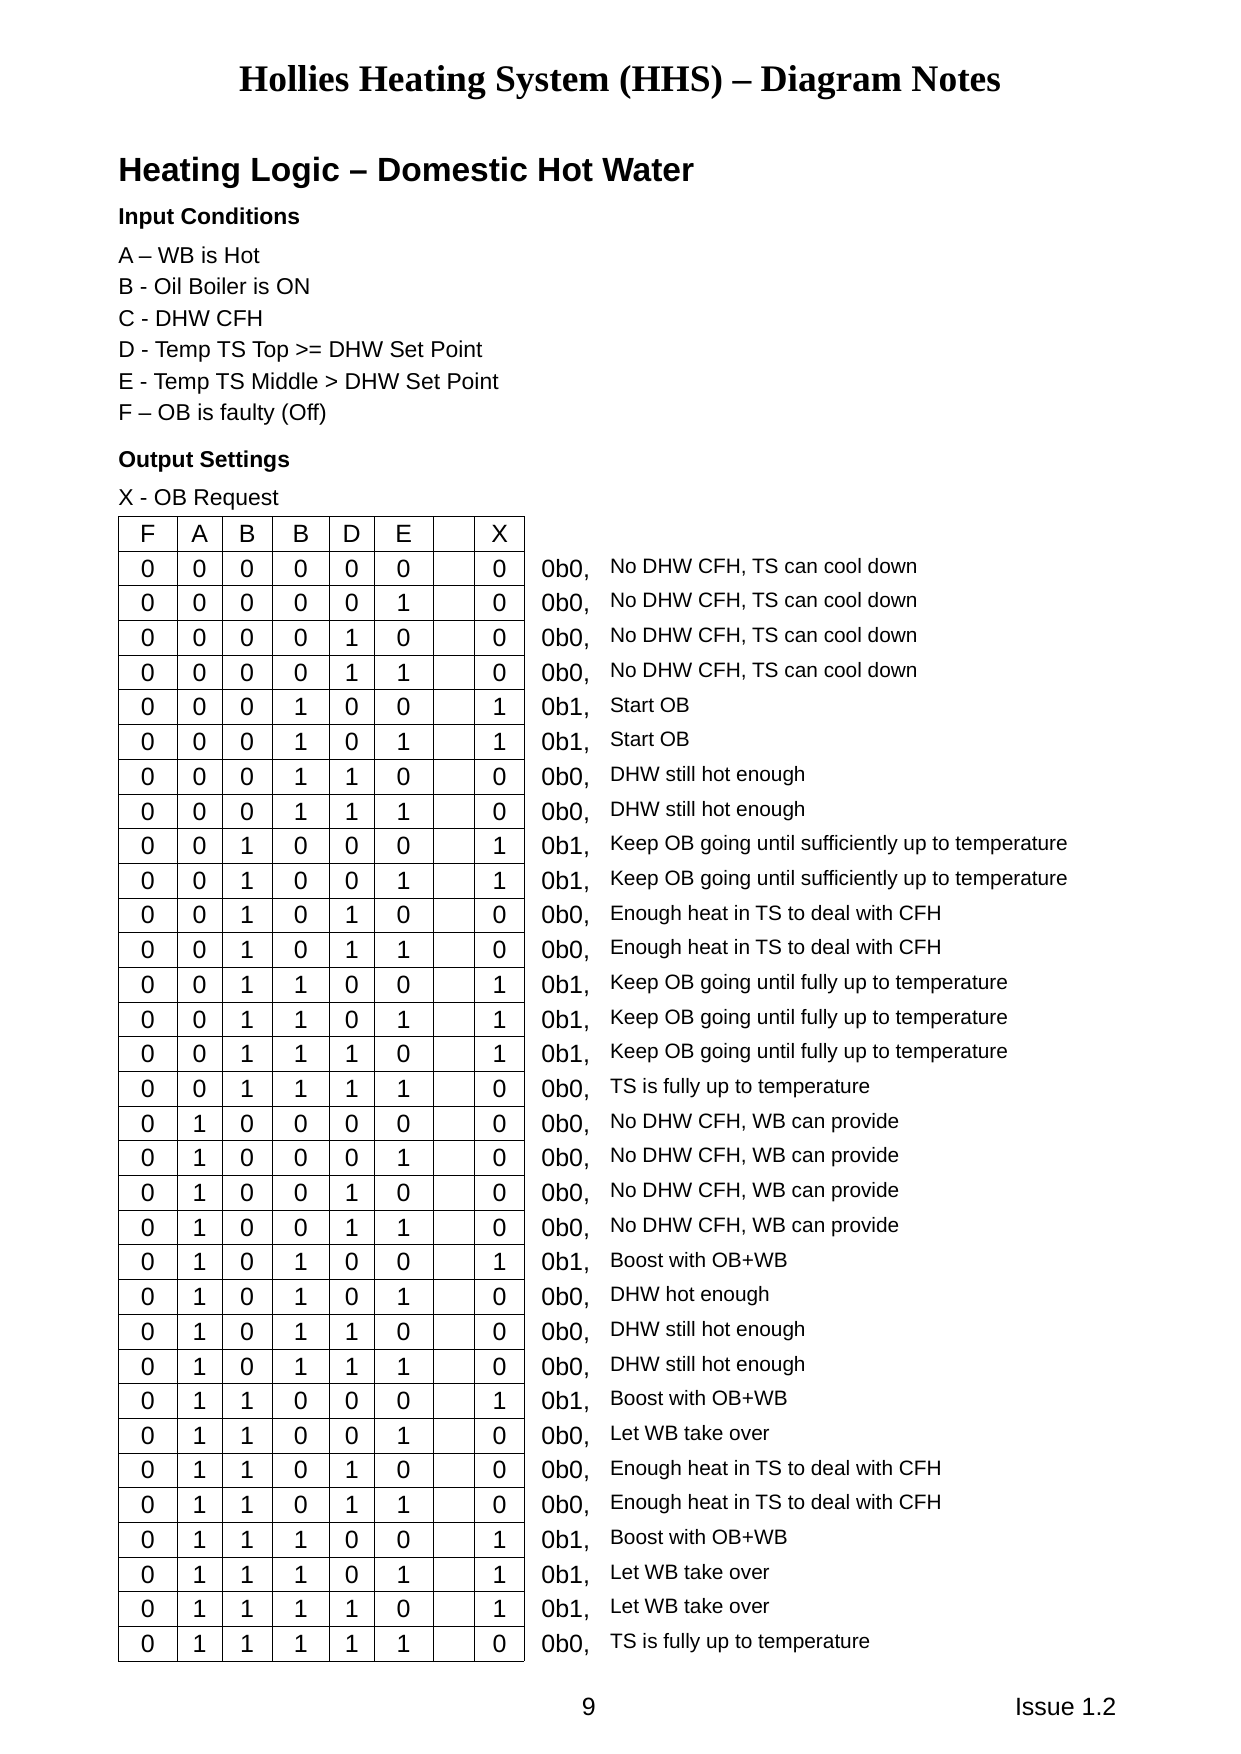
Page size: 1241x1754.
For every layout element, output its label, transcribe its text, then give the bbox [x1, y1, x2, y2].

table_cell [434, 829, 474, 863]
table_cell 0b0, [525, 1453, 607, 1487]
table_cell 0 [178, 760, 222, 793]
table_cell DHW still hot enough [607, 1349, 1122, 1383]
table_cell 1 [273, 1350, 329, 1383]
table_cell 0 [273, 1384, 329, 1418]
table_cell 0 [273, 829, 329, 863]
table_cell DHW still hot enough [607, 1314, 1122, 1348]
table_cell 0b0, [525, 1140, 607, 1175]
table_cell 1 [273, 1003, 329, 1036]
table_cell 1 [475, 968, 524, 1002]
table_cell 0 [475, 656, 524, 689]
table_cell 1 [475, 864, 524, 897]
table_cell 0 [119, 1627, 177, 1661]
table_cell 1 [273, 1627, 329, 1661]
table_cell 0 [178, 552, 222, 585]
table_cell 0 [375, 760, 433, 793]
table_cell 1 [223, 1419, 272, 1452]
table_header A [178, 517, 222, 551]
table_cell 1 [475, 1384, 524, 1418]
subtitle Output Settings [118, 446, 1122, 472]
table_cell 0 [375, 690, 433, 724]
table_cell 0 [273, 1419, 329, 1452]
table_cell 0 [119, 1384, 177, 1418]
table_cell 0b0, [525, 551, 607, 585]
table_cell 0 [330, 1523, 374, 1557]
table_cell 0 [475, 1627, 524, 1661]
table_header [607, 516, 1122, 551]
table_header B [273, 517, 329, 551]
table_cell [434, 1350, 474, 1383]
table_cell 0 [475, 1454, 524, 1487]
table_cell 1 [330, 899, 374, 932]
table_cell 0 [223, 1280, 272, 1314]
table_cell 0 [119, 1315, 177, 1348]
table_cell 1 [223, 1488, 272, 1522]
table_cell No DHW CFH, TS can cool down [607, 551, 1122, 585]
text D - Temp TS Top >= DHW Set Point [118, 336, 1122, 363]
table_cell No DHW CFH, WB can provide [607, 1140, 1122, 1175]
text A – WB is Hot [118, 242, 1122, 268]
table_cell 0 [119, 1245, 177, 1279]
table_cell 0 [475, 1350, 524, 1383]
table_cell Let WB take over [607, 1557, 1122, 1591]
table_cell 0 [475, 552, 524, 585]
text B - Oil Boiler is ON [118, 273, 1122, 299]
table_cell 0b0, [525, 1175, 607, 1210]
table_cell 0 [178, 1003, 222, 1036]
table_cell 0 [375, 1315, 433, 1348]
table_cell [434, 968, 474, 1002]
table_cell 0 [273, 621, 329, 655]
table_cell 0 [475, 1488, 524, 1522]
table_cell 0 [273, 1176, 329, 1210]
table_cell 0 [475, 1107, 524, 1140]
table_cell 1 [375, 1280, 433, 1314]
table_cell 0b0, [525, 655, 607, 689]
table_cell 1 [475, 1523, 524, 1557]
table_cell 0 [223, 1350, 272, 1383]
table_cell 1 [178, 1592, 222, 1626]
table_cell 0 [273, 586, 329, 620]
table_cell 1 [375, 1627, 433, 1661]
table_cell 0b1, [525, 1557, 607, 1591]
table_cell 0 [330, 864, 374, 897]
table_cell 0 [330, 1245, 374, 1279]
table_cell 0 [375, 1592, 433, 1626]
table_cell 0 [119, 1419, 177, 1452]
table_cell 1 [178, 1107, 222, 1140]
table_cell [434, 621, 474, 655]
text F – OB is faulty (Off) [118, 399, 1122, 426]
table_cell 1 [330, 1315, 374, 1348]
table_cell 0 [119, 1592, 177, 1626]
table_cell 0 [330, 1107, 374, 1140]
table_cell 0 [475, 933, 524, 967]
table_cell [434, 864, 474, 897]
table_cell 1 [223, 1003, 272, 1036]
table_cell 0 [223, 795, 272, 828]
table_cell 1 [330, 1211, 374, 1244]
table_cell 0 [119, 760, 177, 793]
table_cell 0b0, [525, 1106, 607, 1140]
table_cell 0 [273, 1141, 329, 1175]
table_cell 0b0, [525, 1418, 607, 1452]
table_cell 0 [119, 1558, 177, 1591]
subtitle Heating Logic – Domestic Hot Water [118, 149, 1122, 188]
table_cell 1 [375, 656, 433, 689]
table_header B [223, 517, 272, 551]
table_cell 0 [273, 552, 329, 585]
table_cell 1 [178, 1627, 222, 1661]
table_cell Keep OB going until sufficiently up to temperature [607, 863, 1122, 897]
table_cell [434, 725, 474, 759]
table_cell 1 [475, 829, 524, 863]
table_cell 0 [223, 1141, 272, 1175]
table_cell 0 [375, 552, 433, 585]
table_cell No DHW CFH, WB can provide [607, 1210, 1122, 1244]
table_cell Start OB [607, 689, 1122, 724]
table_cell 0 [178, 690, 222, 724]
table_cell 0 [475, 586, 524, 620]
table_cell 0b1, [525, 1002, 607, 1036]
table_cell 1 [223, 1037, 272, 1071]
table_cell 1 [273, 1523, 329, 1557]
table_cell 1 [223, 1454, 272, 1487]
table_cell 1 [375, 586, 433, 620]
table_cell 0 [273, 1488, 329, 1522]
table_cell 0 [475, 1419, 524, 1452]
table_cell 0 [119, 1003, 177, 1036]
table_cell 0 [119, 621, 177, 655]
table_cell 0 [273, 1211, 329, 1244]
table_cell [434, 1419, 474, 1452]
table_cell 0b0, [525, 1314, 607, 1348]
table_cell 0 [375, 968, 433, 1002]
table_cell 0 [375, 899, 433, 932]
table_cell 0b0, [525, 1210, 607, 1244]
table_cell 0 [119, 1280, 177, 1314]
table_cell No DHW CFH, TS can cool down [607, 585, 1122, 620]
table_cell 1 [178, 1141, 222, 1175]
table_header D [330, 517, 374, 551]
table_cell 0 [178, 725, 222, 759]
table_cell 1 [178, 1488, 222, 1522]
table_cell 0b1, [525, 1244, 607, 1279]
table_cell 0b0, [525, 1487, 607, 1522]
table_header F [119, 517, 177, 551]
table_cell [434, 1107, 474, 1140]
table_cell 0b0, [525, 1349, 607, 1383]
table_cell Keep OB going until fully up to temperature [607, 967, 1122, 1002]
table_cell 1 [330, 656, 374, 689]
table_cell 1 [178, 1558, 222, 1591]
table_cell 0 [119, 1176, 177, 1210]
table_cell 1 [330, 1488, 374, 1522]
table_cell 0b0, [525, 932, 607, 967]
table_cell 1 [330, 1350, 374, 1383]
table_cell 0 [119, 656, 177, 689]
table_cell Boost with OB+WB [607, 1244, 1122, 1279]
table_cell 1 [178, 1211, 222, 1244]
table_cell [434, 933, 474, 967]
table_cell 1 [375, 864, 433, 897]
table_cell [434, 1072, 474, 1106]
table_cell 1 [475, 1245, 524, 1279]
table_cell 0b0, [525, 585, 607, 620]
table_cell 0 [119, 933, 177, 967]
table_cell 1 [223, 933, 272, 967]
table_cell 0b0, [525, 1626, 607, 1661]
table_cell 1 [330, 795, 374, 828]
table_cell [434, 1245, 474, 1279]
table_cell 0 [375, 1245, 433, 1279]
table_cell 0 [475, 1315, 524, 1348]
table_cell 1 [375, 1419, 433, 1452]
table_cell 0 [475, 1280, 524, 1314]
table_cell [434, 586, 474, 620]
table_cell 0 [273, 1107, 329, 1140]
table_cell Keep OB going until fully up to temperature [607, 1002, 1122, 1036]
table_cell 1 [375, 795, 433, 828]
table_cell 0 [178, 656, 222, 689]
table_cell 1 [223, 864, 272, 897]
table_cell 0 [475, 1141, 524, 1175]
table_cell 1 [475, 1558, 524, 1591]
table_cell 1 [475, 1037, 524, 1071]
table_cell 0b0, [525, 620, 607, 655]
table_cell 0 [475, 899, 524, 932]
table_cell 1 [330, 1176, 374, 1210]
table_cell 0 [330, 829, 374, 863]
table_cell DHW still hot enough [607, 794, 1122, 828]
table_cell [434, 1141, 474, 1175]
table_cell 0 [178, 899, 222, 932]
table_cell [434, 690, 474, 724]
table_cell Enough heat in TS to deal with CFH [607, 932, 1122, 967]
table_cell 1 [330, 1592, 374, 1626]
table_cell 0 [178, 829, 222, 863]
table_cell 0 [223, 1245, 272, 1279]
table_cell 1 [375, 1558, 433, 1591]
table_cell 0b0, [525, 1279, 607, 1314]
table_cell Start OB [607, 724, 1122, 759]
table_cell 0b0, [525, 1071, 607, 1106]
table_cell 0 [178, 621, 222, 655]
table_cell 0 [375, 1523, 433, 1557]
table_cell 0 [119, 1523, 177, 1557]
table_cell 0 [119, 1141, 177, 1175]
table_cell 0 [223, 656, 272, 689]
table_cell 0b0, [525, 794, 607, 828]
table_cell [434, 1315, 474, 1348]
table_cell 1 [223, 1558, 272, 1591]
table_cell 0 [223, 621, 272, 655]
table_cell 0 [119, 552, 177, 585]
table_cell 1 [330, 1454, 374, 1487]
table_cell 0 [475, 795, 524, 828]
table_cell 0 [475, 1176, 524, 1210]
table_cell 1 [375, 933, 433, 967]
table_cell 1 [375, 1003, 433, 1036]
table_cell 0 [223, 725, 272, 759]
table_cell 1 [330, 621, 374, 655]
table_cell 0 [119, 1350, 177, 1383]
table_cell No DHW CFH, TS can cool down [607, 655, 1122, 689]
table_cell 0 [475, 760, 524, 793]
table_cell 0 [119, 1037, 177, 1071]
text E - Temp TS Middle > DHW Set Point [118, 368, 1122, 394]
table_cell 0 [119, 968, 177, 1002]
table_cell 1 [178, 1350, 222, 1383]
table_cell 1 [273, 968, 329, 1002]
table_cell 0 [375, 1107, 433, 1140]
table_cell 1 [178, 1176, 222, 1210]
table_cell 0 [178, 864, 222, 897]
table_cell 1 [178, 1419, 222, 1452]
table_cell 0 [375, 1384, 433, 1418]
table_cell [434, 1523, 474, 1557]
table_cell 1 [178, 1280, 222, 1314]
table_cell 1 [475, 690, 524, 724]
table_header E [375, 517, 433, 551]
table_cell TS is fully up to temperature [607, 1626, 1122, 1661]
table_cell 0 [330, 1558, 374, 1591]
table_cell [434, 1211, 474, 1244]
table_cell 0b1, [525, 1036, 607, 1071]
table_cell 0 [178, 1037, 222, 1071]
table_cell 0 [330, 968, 374, 1002]
table_cell 1 [223, 968, 272, 1002]
table_cell Enough heat in TS to deal with CFH [607, 1487, 1122, 1522]
table_cell 0 [375, 829, 433, 863]
table_cell Boost with OB+WB [607, 1522, 1122, 1557]
table_cell 0 [330, 1003, 374, 1036]
table_cell 1 [178, 1454, 222, 1487]
table_cell 0 [178, 795, 222, 828]
table_cell 1 [223, 829, 272, 863]
table_cell [434, 1454, 474, 1487]
table_cell 0 [223, 760, 272, 793]
table_cell 0 [119, 1072, 177, 1106]
table_cell 0 [119, 829, 177, 863]
table_cell 0b1, [525, 967, 607, 1002]
table_cell 0 [223, 1315, 272, 1348]
table_cell [434, 1627, 474, 1661]
table_cell 0 [330, 1141, 374, 1175]
table_cell 0 [330, 1384, 374, 1418]
table_cell 1 [273, 1245, 329, 1279]
table_cell 1 [330, 1627, 374, 1661]
table_cell 0 [119, 690, 177, 724]
table_cell 0 [119, 586, 177, 620]
table_cell 1 [223, 899, 272, 932]
table_cell 0 [375, 1037, 433, 1071]
table_cell Enough heat in TS to deal with CFH [607, 1453, 1122, 1487]
table_cell 0 [119, 795, 177, 828]
table_cell No DHW CFH, WB can provide [607, 1175, 1122, 1210]
table_cell 1 [273, 1558, 329, 1591]
table_cell Let WB take over [607, 1591, 1122, 1626]
table_cell 1 [273, 795, 329, 828]
table_header [434, 517, 474, 551]
table_cell [434, 1280, 474, 1314]
table_cell 0 [375, 621, 433, 655]
table_cell 0 [178, 968, 222, 1002]
table_cell 0 [223, 552, 272, 585]
table_cell 0 [119, 1211, 177, 1244]
table_cell [434, 656, 474, 689]
table_cell 0 [273, 899, 329, 932]
table_cell 1 [223, 1592, 272, 1626]
table_cell 0 [178, 933, 222, 967]
table_cell 1 [375, 1211, 433, 1244]
table_cell 0 [330, 690, 374, 724]
table_cell No DHW CFH, TS can cool down [607, 620, 1122, 655]
table_cell 0 [273, 1454, 329, 1487]
table_cell [434, 552, 474, 585]
table_cell [434, 899, 474, 932]
table_cell 0 [223, 586, 272, 620]
table_cell 0 [223, 1107, 272, 1140]
table_cell Keep OB going until sufficiently up to temperature [607, 828, 1122, 863]
table_cell 0 [330, 1419, 374, 1452]
table_cell 1 [330, 760, 374, 793]
table_cell 1 [475, 1003, 524, 1036]
table_cell [434, 1037, 474, 1071]
table_cell 0 [330, 552, 374, 585]
table_cell 1 [178, 1384, 222, 1418]
table_cell 0 [119, 1454, 177, 1487]
table_cell 1 [375, 1350, 433, 1383]
table_cell 1 [223, 1627, 272, 1661]
table_cell 1 [178, 1523, 222, 1557]
table_cell [434, 1592, 474, 1626]
table_cell 1 [273, 1280, 329, 1314]
table_cell 1 [273, 760, 329, 793]
table_cell 0 [273, 864, 329, 897]
table_cell 0 [475, 1211, 524, 1244]
table_cell 0 [330, 725, 374, 759]
table_cell 1 [375, 725, 433, 759]
table_cell 0b1, [525, 1383, 607, 1418]
table_cell [434, 760, 474, 793]
table_cell 0 [475, 621, 524, 655]
text X - OB Request [118, 484, 1122, 511]
table_cell 1 [223, 1523, 272, 1557]
table_cell 1 [178, 1245, 222, 1279]
table_cell 0b1, [525, 828, 607, 863]
table_cell 1 [475, 1592, 524, 1626]
table_cell 0 [119, 725, 177, 759]
table_cell 0 [223, 1176, 272, 1210]
table_cell 0b1, [525, 1591, 607, 1626]
table_header [525, 516, 607, 551]
table_cell 0 [223, 690, 272, 724]
table_cell 1 [330, 933, 374, 967]
table_cell Enough heat in TS to deal with CFH [607, 898, 1122, 932]
table_cell 0 [119, 864, 177, 897]
table_cell 0 [475, 1072, 524, 1106]
table_cell 0b0, [525, 759, 607, 793]
table_cell 1 [330, 1037, 374, 1071]
table_cell 1 [223, 1072, 272, 1106]
table_cell 0 [330, 586, 374, 620]
table_cell [434, 795, 474, 828]
text C - DHW CFH [118, 305, 1122, 331]
table_cell 0 [178, 1072, 222, 1106]
table_cell Let WB take over [607, 1418, 1122, 1452]
table_cell 0 [119, 1107, 177, 1140]
table_cell 1 [273, 1072, 329, 1106]
table_cell 0b1, [525, 1522, 607, 1557]
subtitle Input Conditions [118, 203, 1122, 229]
table_cell [434, 1176, 474, 1210]
table_cell 0 [330, 1280, 374, 1314]
table_cell 1 [273, 1592, 329, 1626]
table_cell 1 [375, 1072, 433, 1106]
table_cell 0 [178, 586, 222, 620]
table_cell 0 [273, 933, 329, 967]
table_cell [434, 1003, 474, 1036]
table_cell 0b0, [525, 898, 607, 932]
table_cell DHW hot enough [607, 1279, 1122, 1314]
table_cell 0 [273, 656, 329, 689]
table_cell 1 [475, 725, 524, 759]
table_cell 0b1, [525, 863, 607, 897]
table_cell 0 [119, 899, 177, 932]
table_cell 1 [273, 1037, 329, 1071]
table_cell 0b1, [525, 689, 607, 724]
table_cell DHW still hot enough [607, 759, 1122, 793]
table_cell Boost with OB+WB [607, 1383, 1122, 1418]
table_cell [434, 1488, 474, 1522]
table_cell [434, 1558, 474, 1591]
table_cell [434, 1384, 474, 1418]
table_header X [475, 517, 524, 551]
table_cell 1 [273, 1315, 329, 1348]
table_cell 0 [375, 1176, 433, 1210]
table_cell 1 [178, 1315, 222, 1348]
table_cell No DHW CFH, WB can provide [607, 1106, 1122, 1140]
table_cell 1 [223, 1384, 272, 1418]
table_cell 1 [273, 690, 329, 724]
table_cell 1 [273, 725, 329, 759]
table_cell 0 [119, 1488, 177, 1522]
table_cell 0 [375, 1454, 433, 1487]
table_cell TS is fully up to temperature [607, 1071, 1122, 1106]
table_cell 1 [330, 1072, 374, 1106]
table_cell 1 [375, 1488, 433, 1522]
table_cell 0 [223, 1211, 272, 1244]
table_cell 0b1, [525, 724, 607, 759]
table_cell Keep OB going until fully up to temperature [607, 1036, 1122, 1071]
table_cell 1 [375, 1141, 433, 1175]
